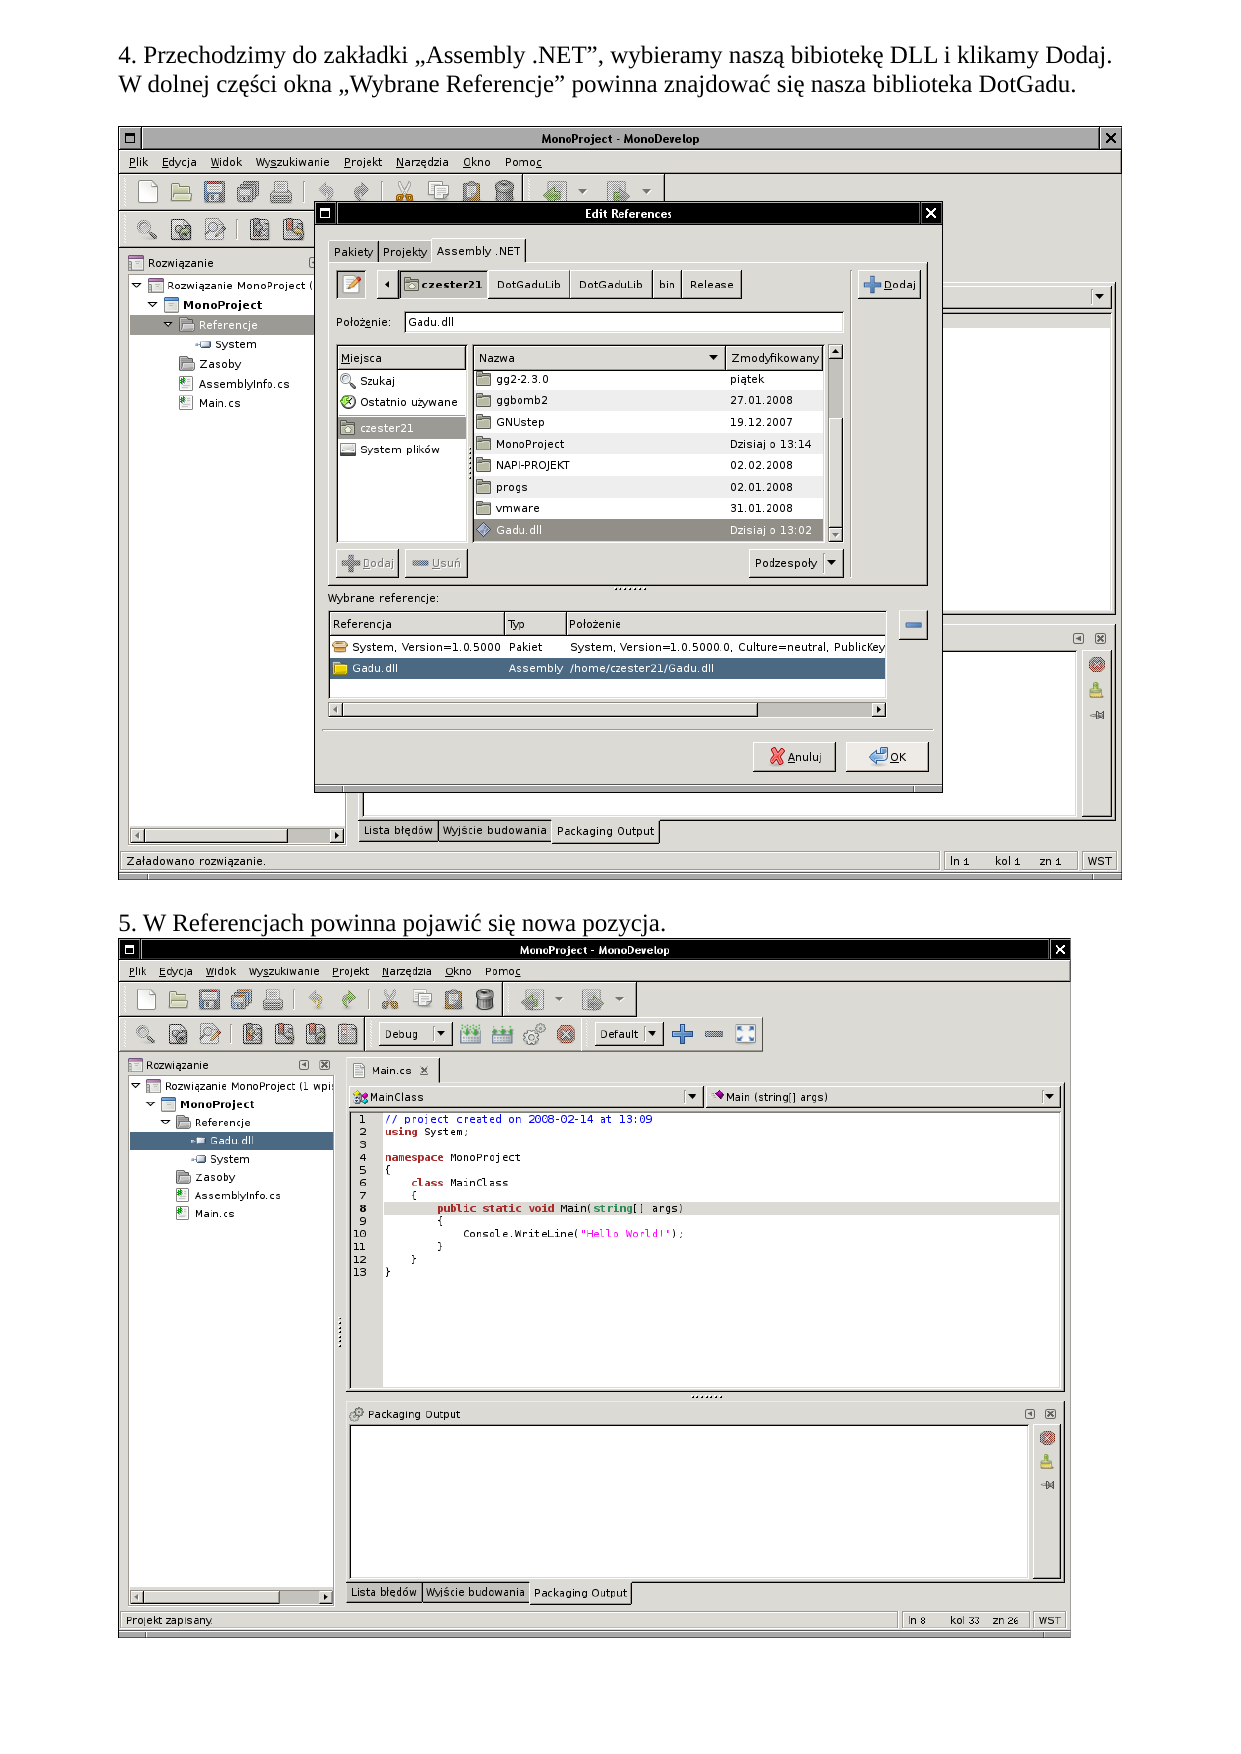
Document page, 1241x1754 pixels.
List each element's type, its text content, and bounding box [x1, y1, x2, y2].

text 5. W Referencjach powinna pojawić się nowa pozycja. [118, 908, 1122, 937]
picture [118, 126, 1122, 880]
picture [118, 938, 1071, 1638]
text 4. Przechodzimy do zakładki „Assembly .NET”, wybieramy naszą bibiotekę DLL i klikamy Dodaj. W dolnej części okna „Wybrane Referencje” powinna znajdować się nasza biblioteka DotGadu. [118, 41, 1122, 98]
